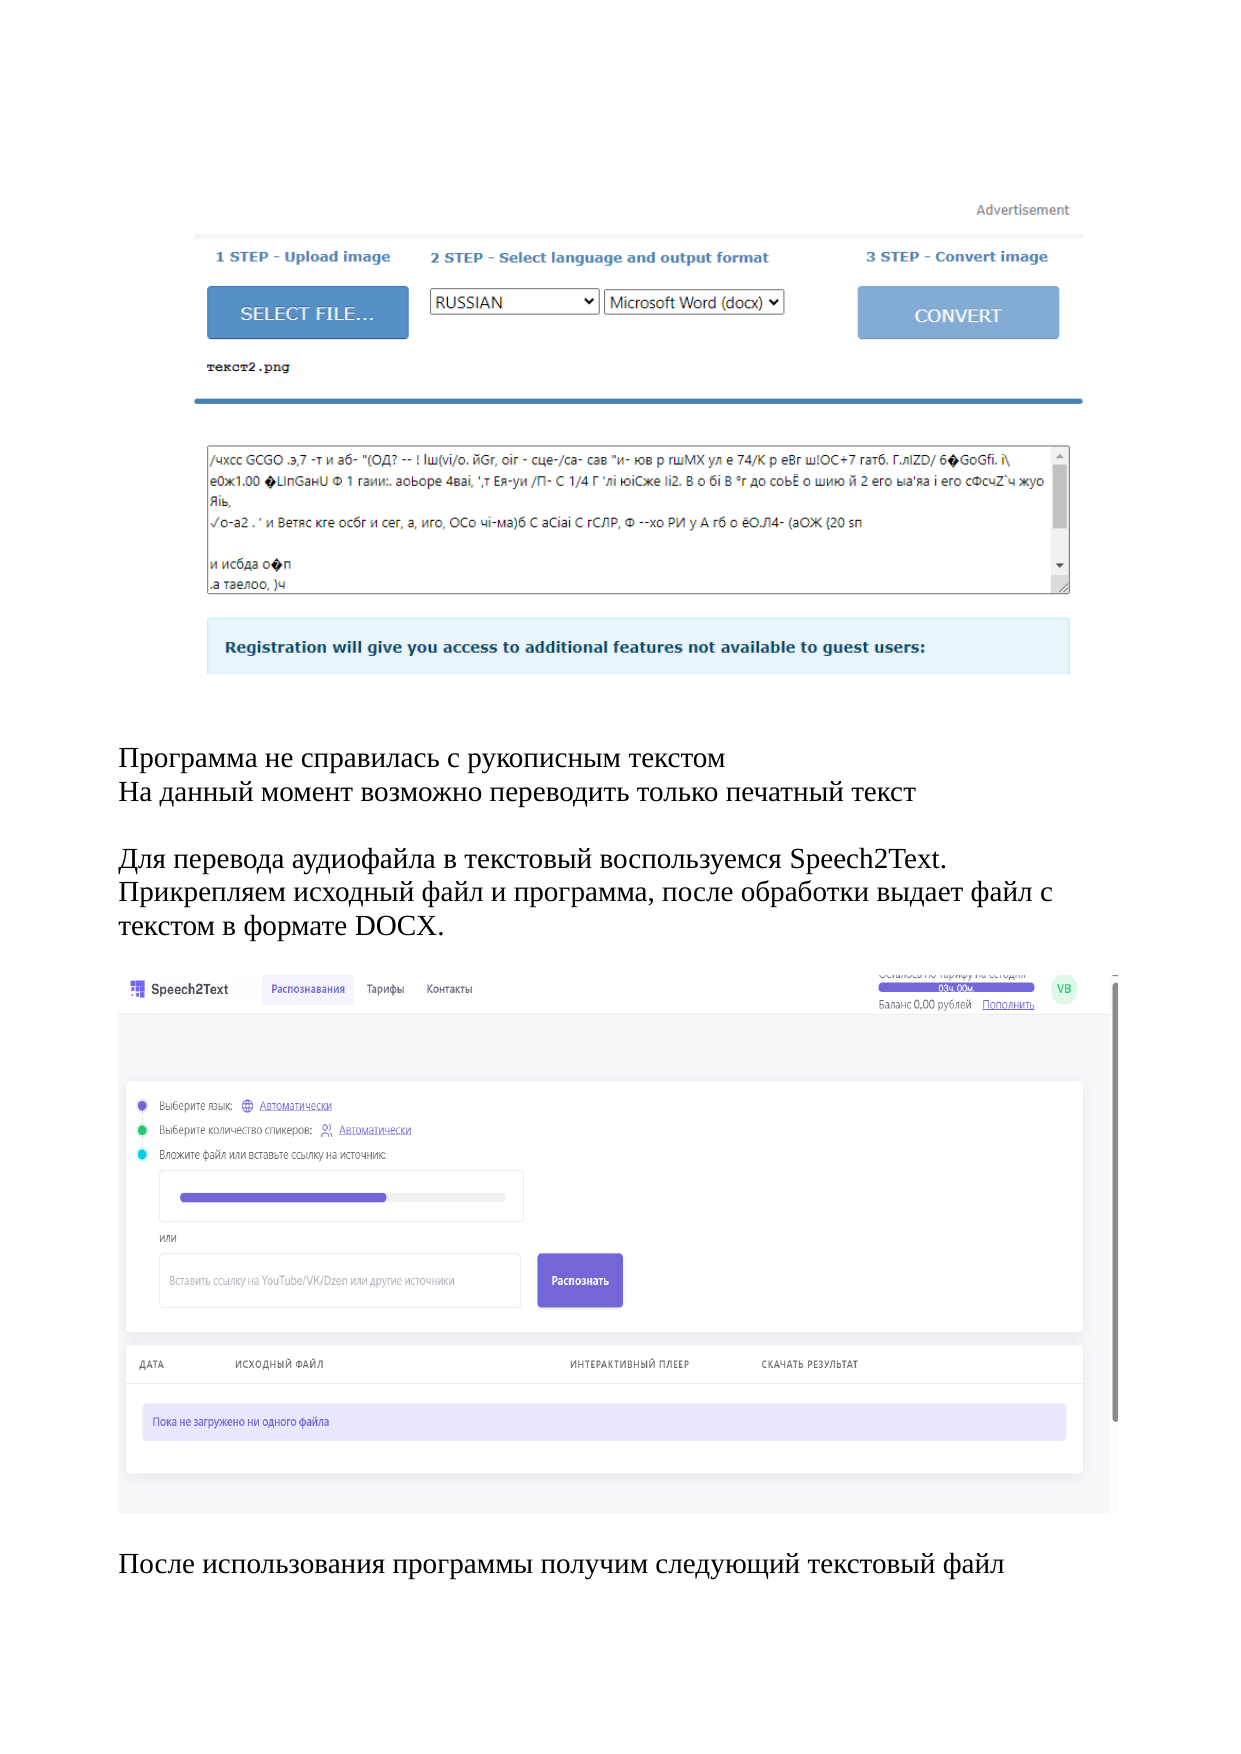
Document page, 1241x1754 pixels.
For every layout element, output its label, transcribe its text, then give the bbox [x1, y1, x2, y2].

text Для перевода аудиофайла в текстовый воспользуемся Speech2Text. Прикрепляем исходный файл и программа, после обработки выдает файл с текстом в формате DOCX. [118, 841, 1122, 942]
picture [118, 151, 1123, 674]
text После использования программы получим следующий текстовый файл [118, 1546, 1122, 1580]
text На данный момент возможно переводить только печатный текст [118, 774, 1122, 807]
picture [118, 975, 1119, 1513]
text Программа не справилась с рукописным текстом [118, 740, 1122, 774]
